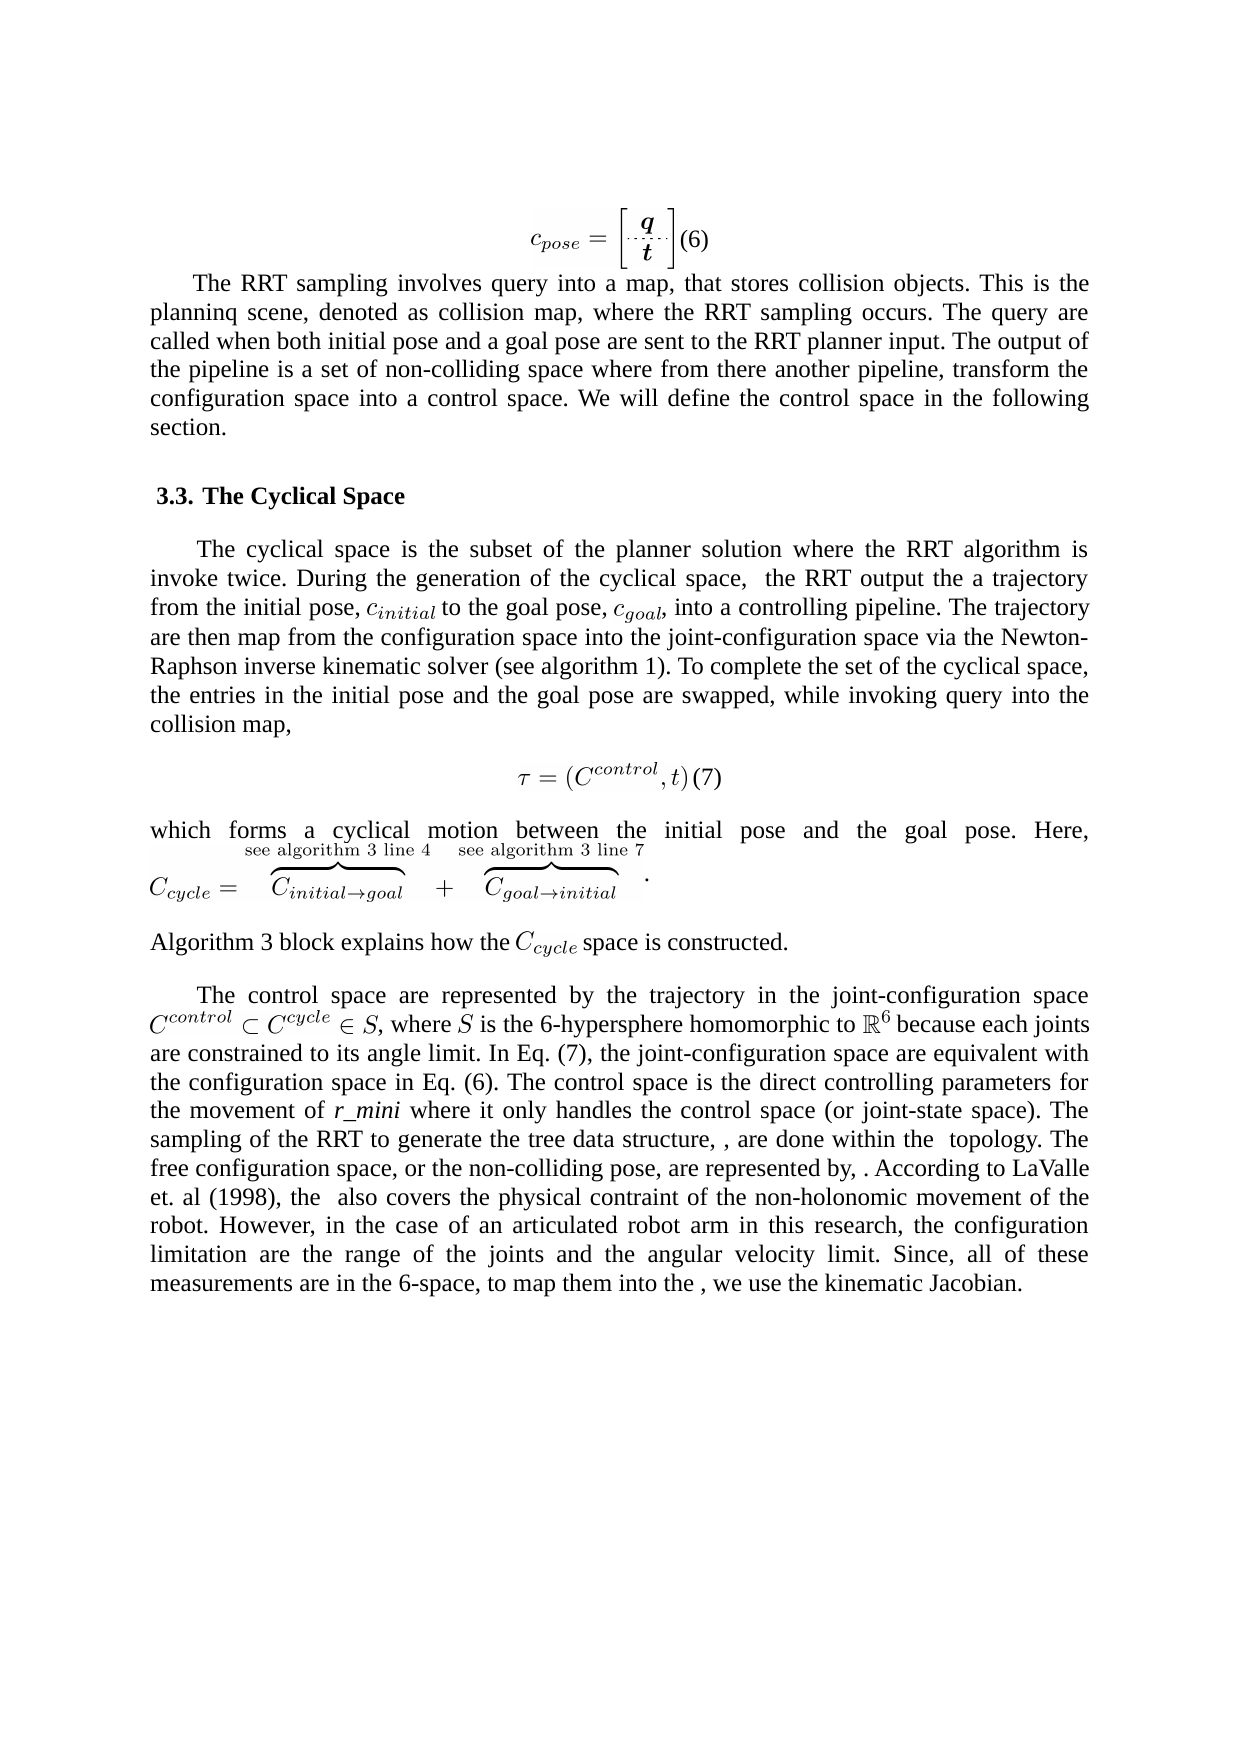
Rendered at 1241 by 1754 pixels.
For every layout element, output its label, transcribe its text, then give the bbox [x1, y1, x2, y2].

picture [531, 208, 674, 269]
text [150, 209, 531, 268]
picture [150, 1010, 378, 1034]
picture [150, 843, 644, 902]
text The cyclical space is the subset of the planner solution where the RRT algorithm is invoke twice. During the generation of the cyclical space, the RRT output the a trajectory from the initial pose, to the goal pose, , into a controlling pipeline. The trajectory are then map from the configuration space into the joint-configuration space via the Newton-Raphson inverse kinematic solver (see algorithm 1). To complete the set of the cyclical space, the entries in the initial pose and the goal pose are swapped, while invoking query into the collision map, [150, 534, 1090, 737]
picture [516, 931, 577, 957]
picture [367, 603, 435, 619]
list The Cyclical Space [150, 481, 1090, 510]
text which forms a cyclical motion between the initial pose and the goal pose. Here, . [150, 815, 1090, 902]
picture [458, 1014, 473, 1033]
text The control space are represented by the trajectory in the joint-configuration space , where is the 6-hypersphere homomorphic to because each joints are constrained to its angle limit. In Eq. (7), the joint-configuration space are equivalent with the configuration space in Eq. (6). The control space is the direct controlling parameters for the movement of r_mini where it only handles the control space (or joint-state space). The sampling of the RRT to generate the tree data structure, , are done within the topology. The free configuration space, or the non-colliding pose, are represented by, . According to LaValle et. al (1998), the also covers the physical contraint of the non-holonomic movement of the robot. However, in the case of an articulated robot arm in this research, the configuration limitation are the range of the joints and the angular velocity limit. Since, all of these measurements are in the 6-space, to map them into the , we use the kinematic Jacobian. [150, 981, 1090, 1297]
picture [518, 762, 687, 791]
picture [614, 604, 661, 623]
text The RRT sampling involves query into a map, that stores collision objects. This is the planninq scene, denoted as collision map, where the RRT sampling occurs. The query are called when both initial pose and a goal pose are sent to the RRT planner input. The output of the pipeline is a set of non-colliding space where from there another pipeline, transform the configuration space into a control space. We will define the control space in the following section. [150, 268, 1090, 441]
text (7) [150, 761, 1090, 791]
picture [863, 1010, 890, 1033]
text Algorithm 3 block explains how the space is constructed. [150, 926, 1090, 957]
text (6) [674, 209, 1090, 268]
